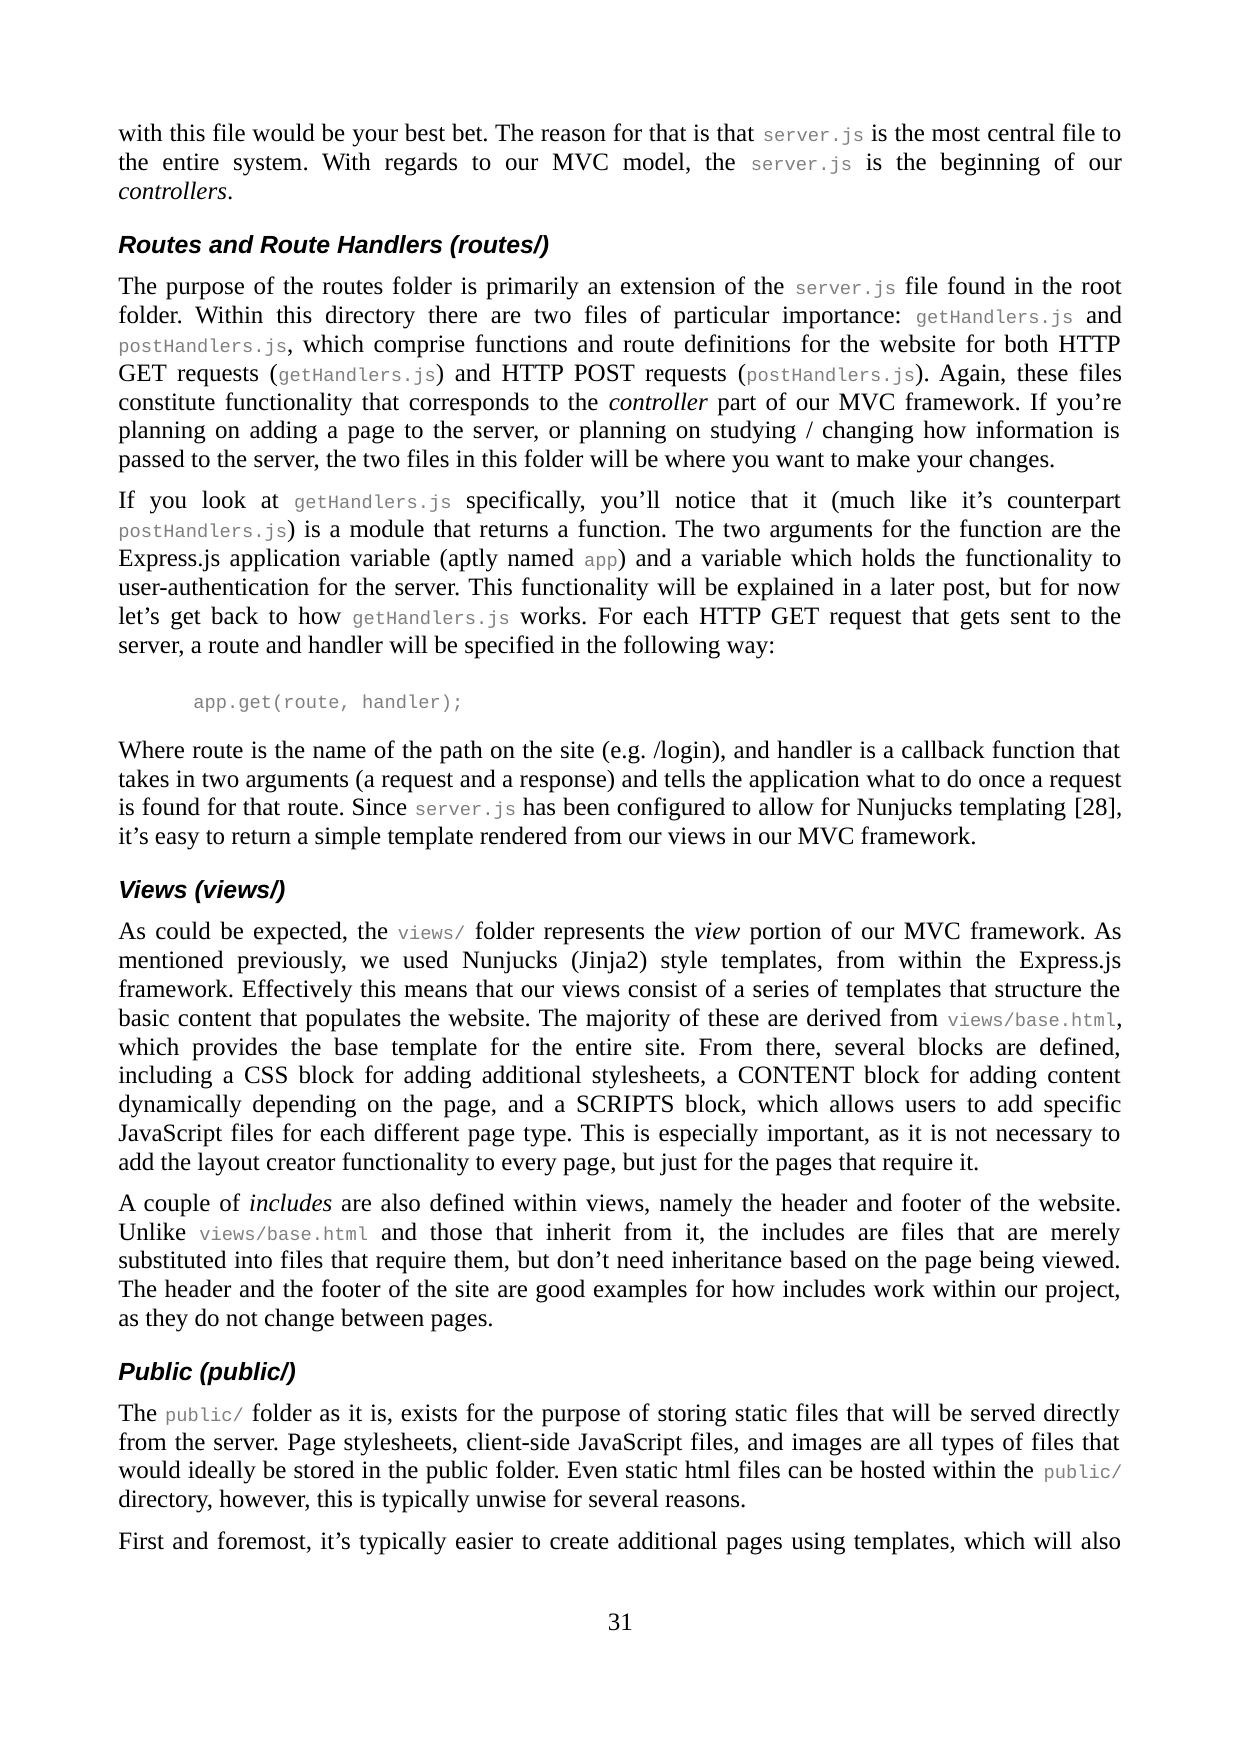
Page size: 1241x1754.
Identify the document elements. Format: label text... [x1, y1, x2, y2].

subtitle Public (public/) [118, 1357, 1122, 1385]
text The purpose of the routes folder is primarily an extension of the server.js file found in the root folder. Within this directory there are two files of particular importance: getHandlers.js and postHandlers.js, which comprise functions and route definitions for the website for both HTTP GET requests (getHandlers.js) and HTTP POST requests (postHandlers.js). Again, these files constitute functionality that corresponds to the controller part of our MVC framework. If you’re planning on adding a page to the server, or planning on studying / changing how information is passed to the server, the two files in this folder will be where you want to make your changes. [118, 271, 1122, 473]
text Where route is the name of the path on the site (e.g. /login), and handler is a callback function that takes in two arguments (a request and a response) and tells the application what to do once a request is found for that route. Since server.js has been configured to allow for Nunjucks templating [28], it’s easy to return a simple template rendered from our views in our MVC framework. [118, 735, 1122, 850]
text As could be expected, the views/ folder represents the view portion of our MVC framework. As mentioned previously, we used Nunjucks (Jinja2) style templates, from within the Express.js framework. Effectively this means that our views consist of a series of templates that structure the basic content that populates the website. The majority of these are derived from views/base.html, which provides the base template for the entire site. From there, several blocks are defined, including a CSS block for adding additional stylesheets, a CONTENT block for adding content dynamically depending on the page, and a SCRIPTS block, which allows users to add specific JavaScript files for each different page type. This is especially important, as it is not necessary to add the layout creator functionality to every page, but just for the pages that require it. [118, 916, 1122, 1175]
text with this file would be your best bet. The reason for that is that server.js is the most central file to the entire system. With regards to our MVC model, the server.js is the beginning of our controllers. [118, 118, 1122, 205]
text app.get(route, handler); [193, 692, 1122, 714]
text A couple of includes are also defined within views, namely the header and footer of the website. Unlike views/base.html and those that inherit from it, the includes are files that are merely substituted into files that require them, but don’t need inheritance based on the page being viewed. The header and the footer of the site are good examples for how includes work within our project, as they do not change between pages. [118, 1188, 1122, 1332]
text The public/ folder as it is, exists for the purpose of storing static files that will be served directly from the server. Page stylesheets, client-side JavaScript files, and images are all types of files that would ideally be stored in the public folder. Even static html files can be hosted within the public/ directory, however, this is typically unwise for several reasons. [118, 1398, 1122, 1513]
text If you look at getHandlers.js specifically, you’ll notice that it (much like it’s counterpart postHandlers.js) is a module that returns a function. The two arguments for the function are the Express.js application variable (aptly named app) and a variable which holds the functionality to user-authentication for the server. This functionality will be explained in a later post, but for now let’s get back to how getHandlers.js works. For each HTTP GET request that gets sent to the server, a route and handler will be specified in the following way: [118, 485, 1122, 659]
subtitle Views (views/) [118, 875, 1122, 904]
subtitle Routes and Route Handlers (routes/) [118, 230, 1122, 258]
text First and foremost, it’s typically easier to create additional pages using templates, which will also [118, 1526, 1122, 1554]
